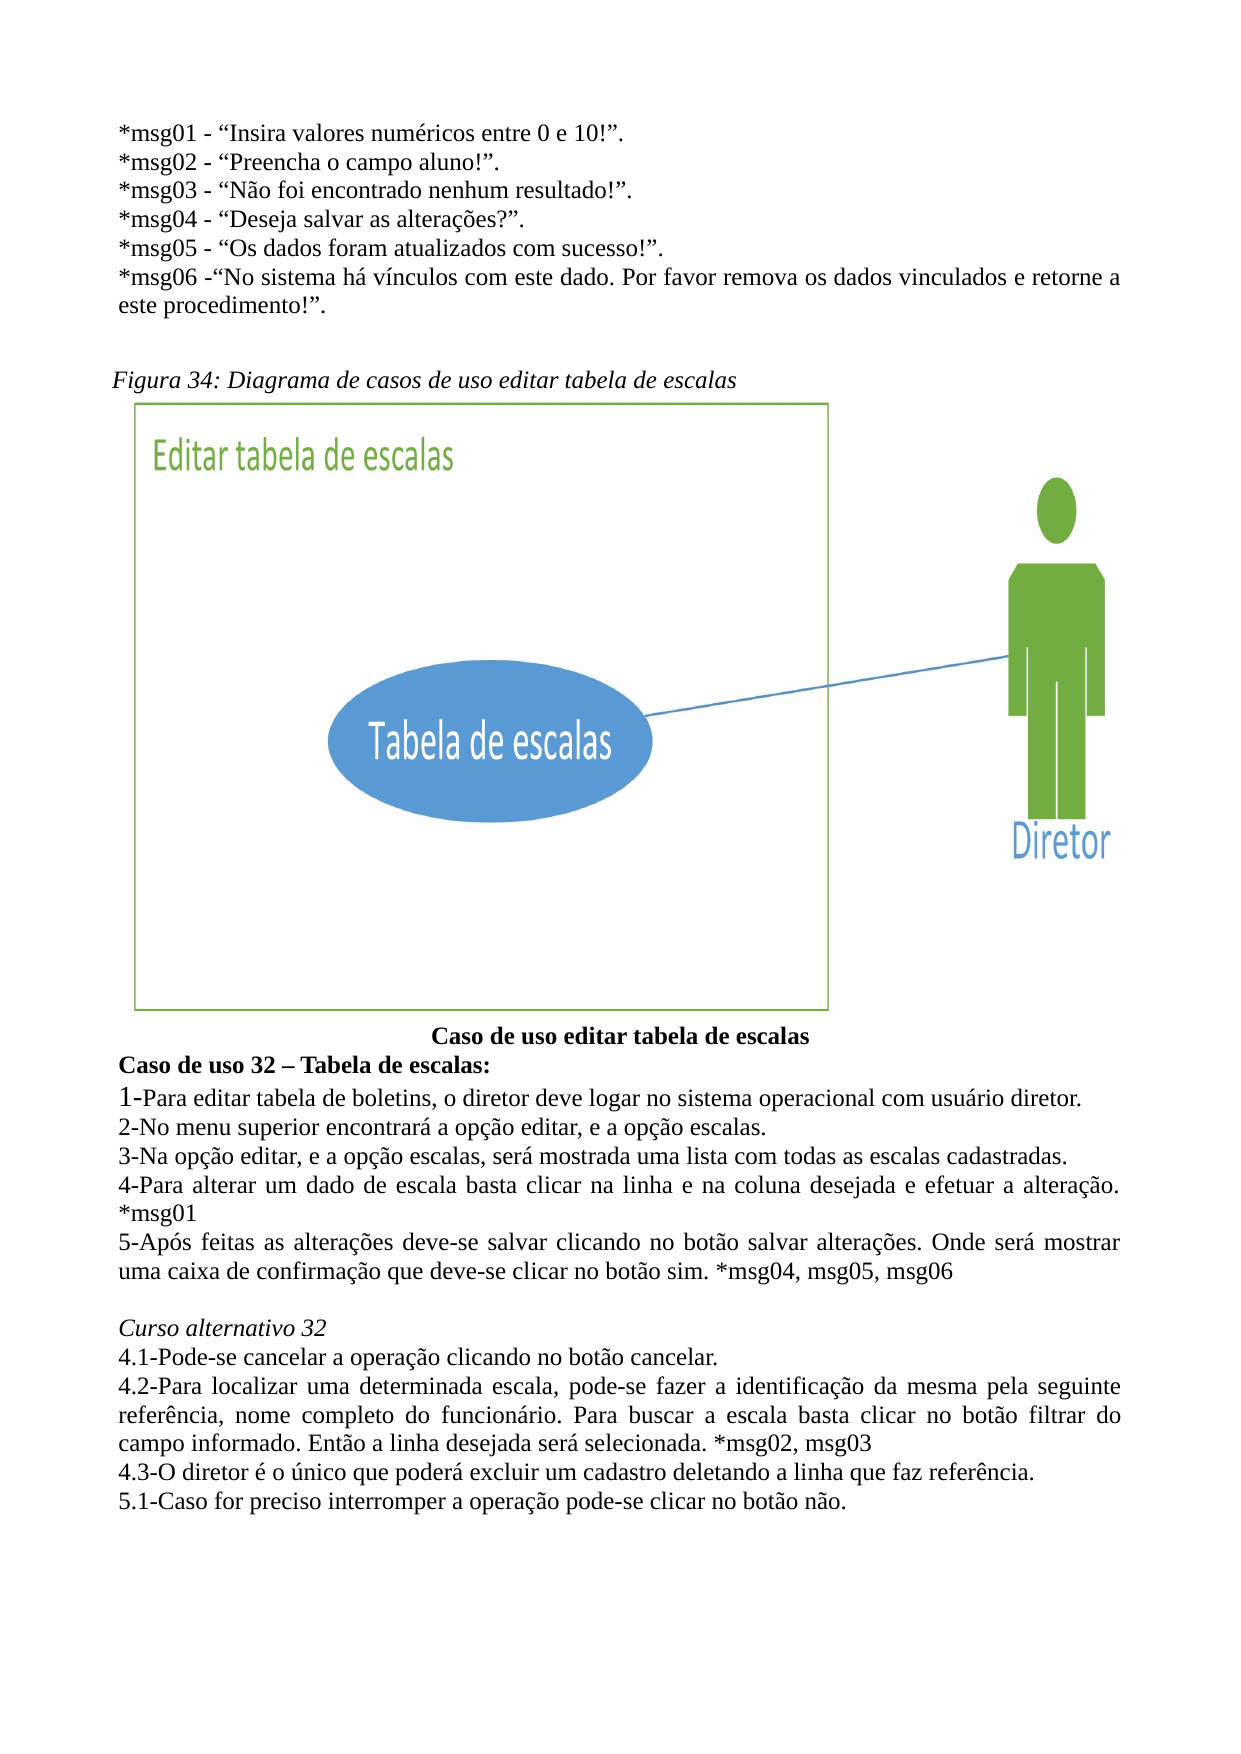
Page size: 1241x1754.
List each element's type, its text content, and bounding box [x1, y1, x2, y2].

text *msg03 - “Não foi encontrado nenhum resultado!”. [118, 176, 1122, 204]
text Figura 34: Diagrama de casos de uso editar tabela de escalas [112, 365, 1127, 393]
text 4.1-Pode-se cancelar a operação clicando no botão cancelar. [118, 1342, 1122, 1371]
text [112, 348, 1127, 365]
text *msg05 - “Os dados foram atualizados com sucesso!”. [118, 233, 1122, 262]
text 2-No menu superior encontrará a opção editar, e a opção escalas. [118, 1112, 1122, 1141]
text 1-Para editar tabela de boletins, o diretor deve logar no sistema operacional com usuário diretor. [118, 1079, 1122, 1112]
text 4.2-Para localizar uma determinada escala, pode-se fazer a identificação da mesma pela seguinte referência, nome completo do funcionário. Para buscar a escala basta clicar no botão filtrar do campo informado. Então a linha desejada será selecionada. *msg02, msg03 [118, 1371, 1122, 1457]
text Curso alternativo 32 [118, 1313, 1122, 1342]
text 5-Após feitas as alterações deve-se salvar clicando no botão salvar alterações. Onde será mostrar uma caixa de confirmação que deve-se clicar no botão sim. *msg04, msg05, msg06 [118, 1227, 1122, 1285]
text *msg06 -“No sistema há vínculos com este dado. Por favor remova os dados vinculados e retorne a este procedimento!”. [118, 262, 1122, 319]
text *msg02 - “Preencha o campo aluno!”. [118, 147, 1122, 176]
text *msg01 - “Insira valores numéricos entre 0 e 10!”. [118, 118, 1122, 147]
text Caso de uso editar tabela de escalas [112, 393, 1127, 1050]
text *msg04 - “Deseja salvar as alterações?”. [118, 204, 1122, 233]
text 5.1-Caso for preciso interromper a operação pode-se clicar no botão não. [118, 1486, 1122, 1515]
text 4-Para alterar um dado de escala basta clicar na linha e na coluna desejada e efetuar a alteração. *msg01 [118, 1170, 1122, 1227]
picture [121, 402, 1118, 1012]
text 3-Na opção editar, e a opção escalas, será mostrada uma lista com todas as escalas cadastradas. [118, 1141, 1122, 1170]
text 4.3-O diretor é o único que poderá excluir um cadastro deletando a linha que faz referência. [118, 1457, 1122, 1486]
text Caso de uso 32 – Tabela de escalas: [118, 1050, 1122, 1079]
